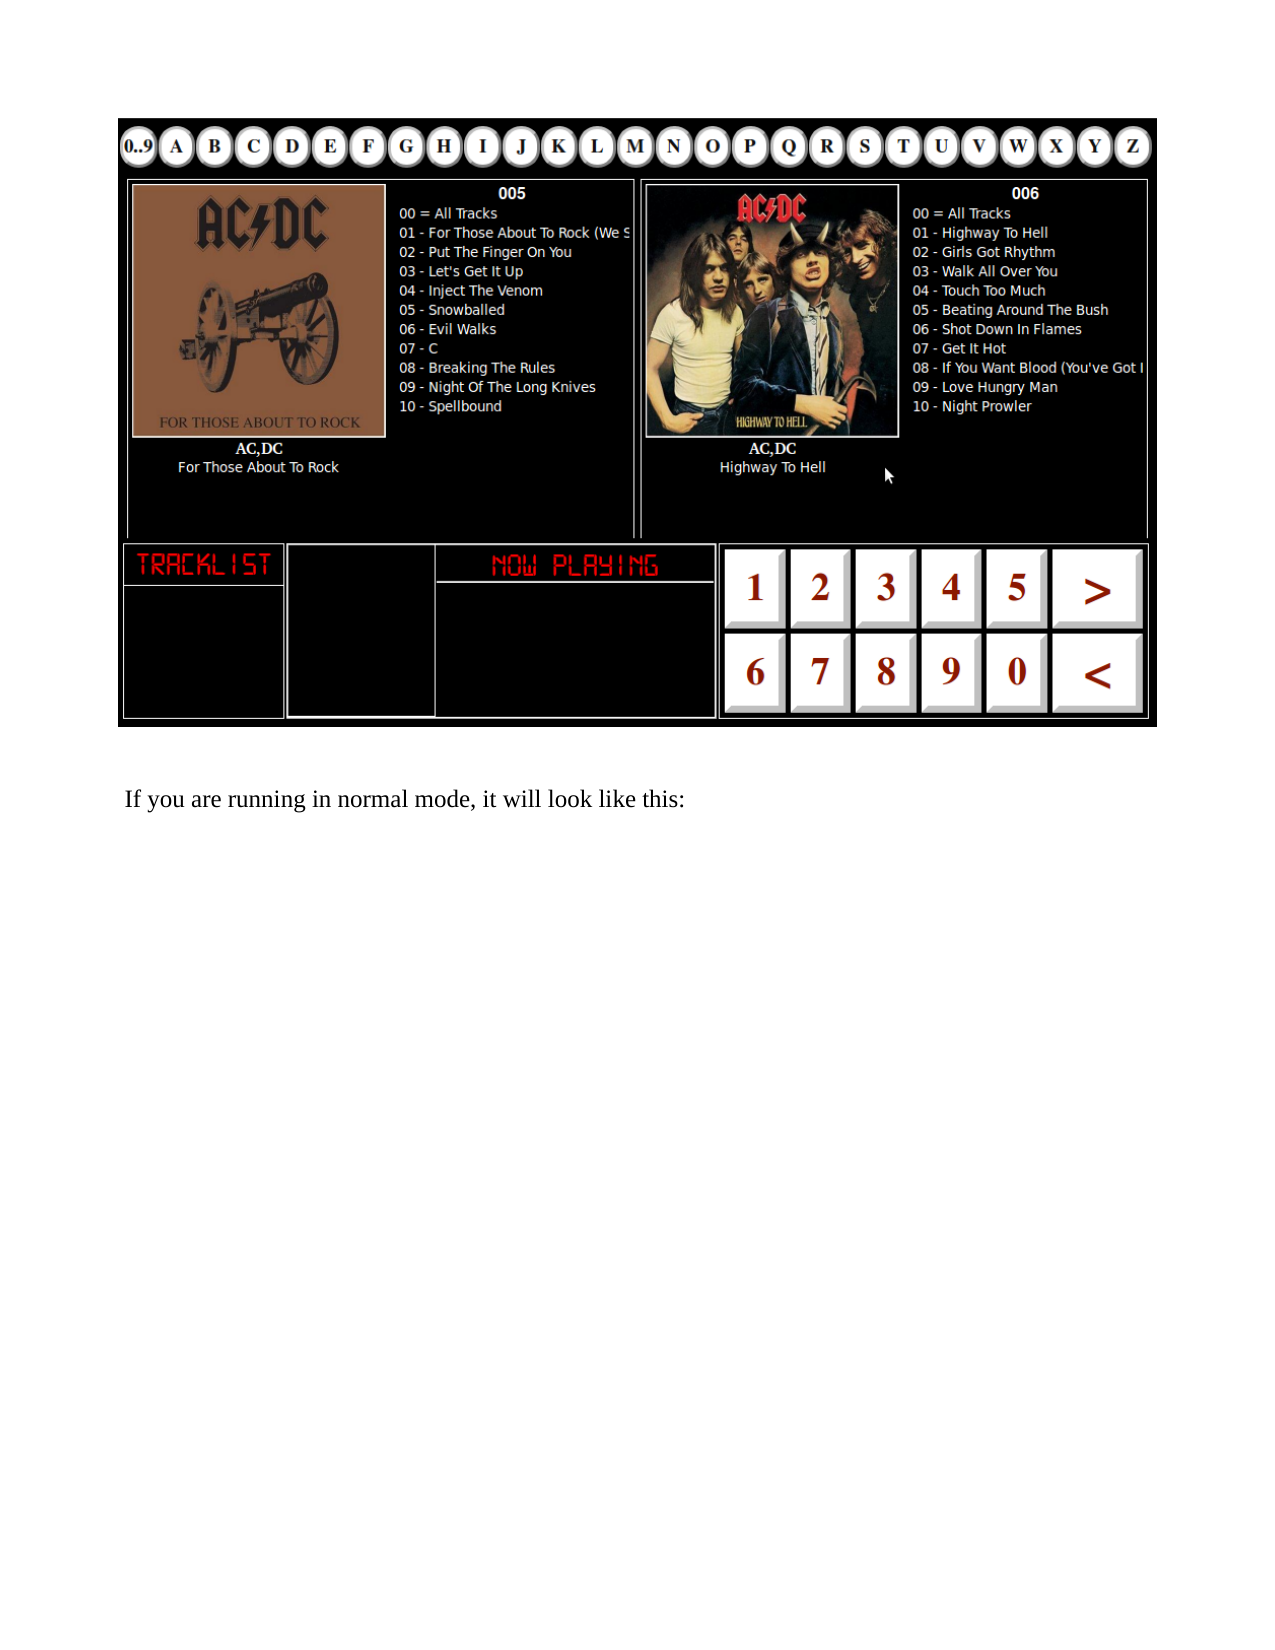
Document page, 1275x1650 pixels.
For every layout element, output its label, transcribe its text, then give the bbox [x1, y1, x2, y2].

picture [118, 118, 1157, 727]
text If you are running in normal mode, it will look like this: [118, 784, 1157, 813]
